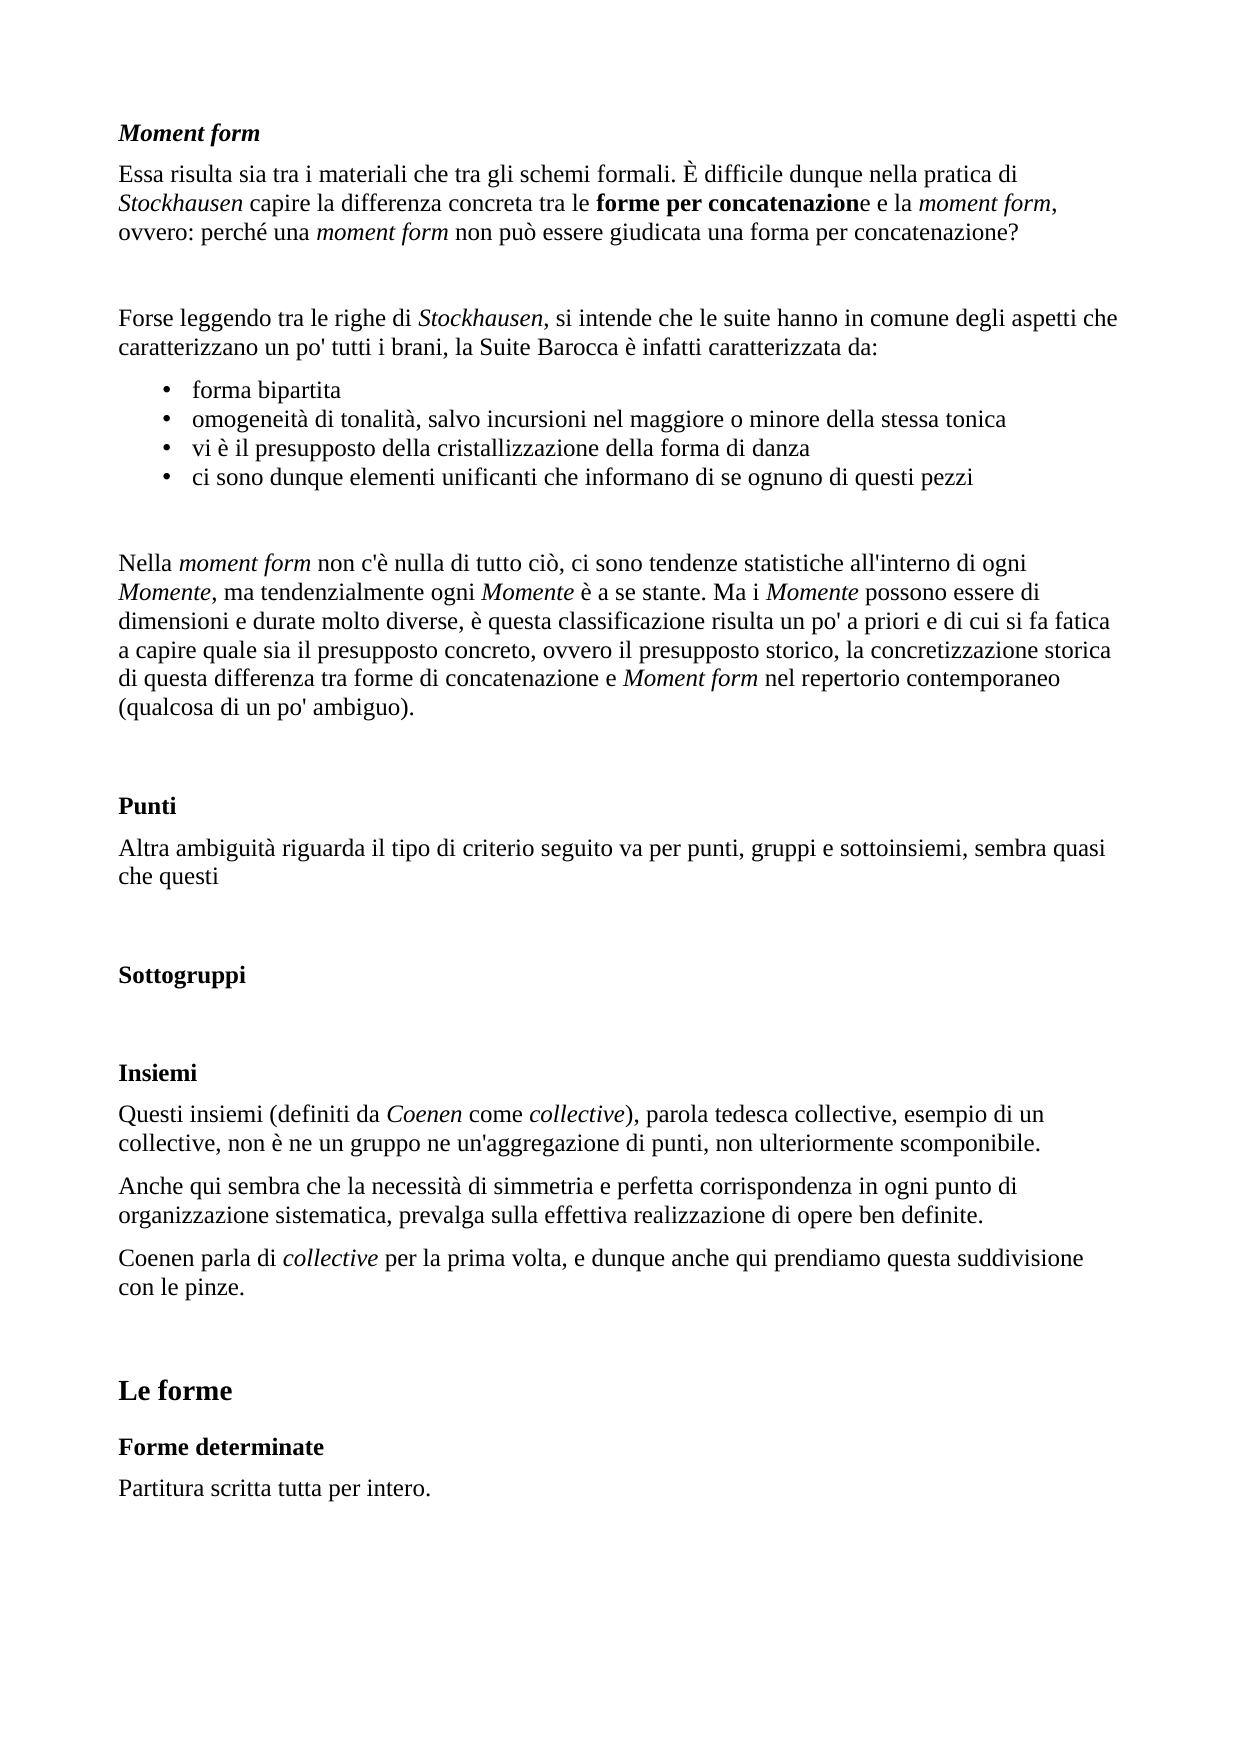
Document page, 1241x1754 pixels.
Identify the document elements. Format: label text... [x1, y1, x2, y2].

text Coenen parla di collective per la prima volta, e dunque anche qui prendiamo questa suddivisione con le pinze. [118, 1243, 1122, 1301]
subtitle Punti [118, 791, 1122, 820]
list omogeneità di tonalità, salvo incursioni nel maggiore o minore della stessa tonica [162, 404, 1122, 433]
text Altra ambiguità riguarda il tipo di criterio seguito va per punti, gruppi e sottoinsiemi, sembra quasi che questi [118, 833, 1122, 890]
subtitle Le forme [118, 1373, 1122, 1407]
subtitle Forme determinate [118, 1432, 1122, 1460]
subtitle Sottogruppi [118, 961, 1122, 989]
list vi è il presupposto della cristallizzazione della forma di danza [162, 433, 1122, 462]
subtitle Insiemi [118, 1058, 1122, 1086]
list ci sono dunque elementi unificanti che informano di se ognuno di questi pezzi [162, 462, 1122, 491]
text Partitura scritta tutta per intero. [118, 1473, 1122, 1502]
text Forse leggendo tra le righe di Stockhausen, si intende che le suite hanno in comune degli aspetti che caratterizzano un po' tutti i brani, la Suite Barocca è infatti caratterizzata da: [118, 303, 1122, 361]
text Questi insiemi (definiti da Coenen come collective), parola tedesca collective, esempio di un collective, non è ne un gruppo ne un'aggregazione di punti, non ulteriormente scomponibile. [118, 1099, 1122, 1156]
list forma bipartita [162, 376, 1122, 404]
text Essa risulta sia tra i materiali che tra gli schemi formali. È difficile dunque nella pratica di Stockhausen capire la differenza concreta tra le forme per concatenazione e la moment form, ovvero: perché una moment form non può essere giudicata una forma per concatenazione? [118, 159, 1122, 246]
subtitle Moment form [118, 118, 1122, 147]
text Nella moment form non c'è nulla di tutto ciò, ci sono tendenze statistiche all'interno di ogni Momente, ma tendenzialmente ogni Momente è a se stante. Ma i Momente possono essere di dimensioni e durate molto diverse, è questa classificazione risulta un po' a priori e di cui si fa fatica a capire quale sia il presupposto concreto, ovvero il presupposto storico, la concretizzazione storica di questa differenza tra forme di concatenazione e Moment form nel repertorio contemporaneo (qualcosa di un po' ambiguo). [118, 548, 1122, 721]
text Anche qui sembra che la necessità di simmetria e perfetta corrispondenza in ogni punto di organizzazione sistematica, prevalga sulla effettiva realizzazione di opere ben definite. [118, 1171, 1122, 1228]
